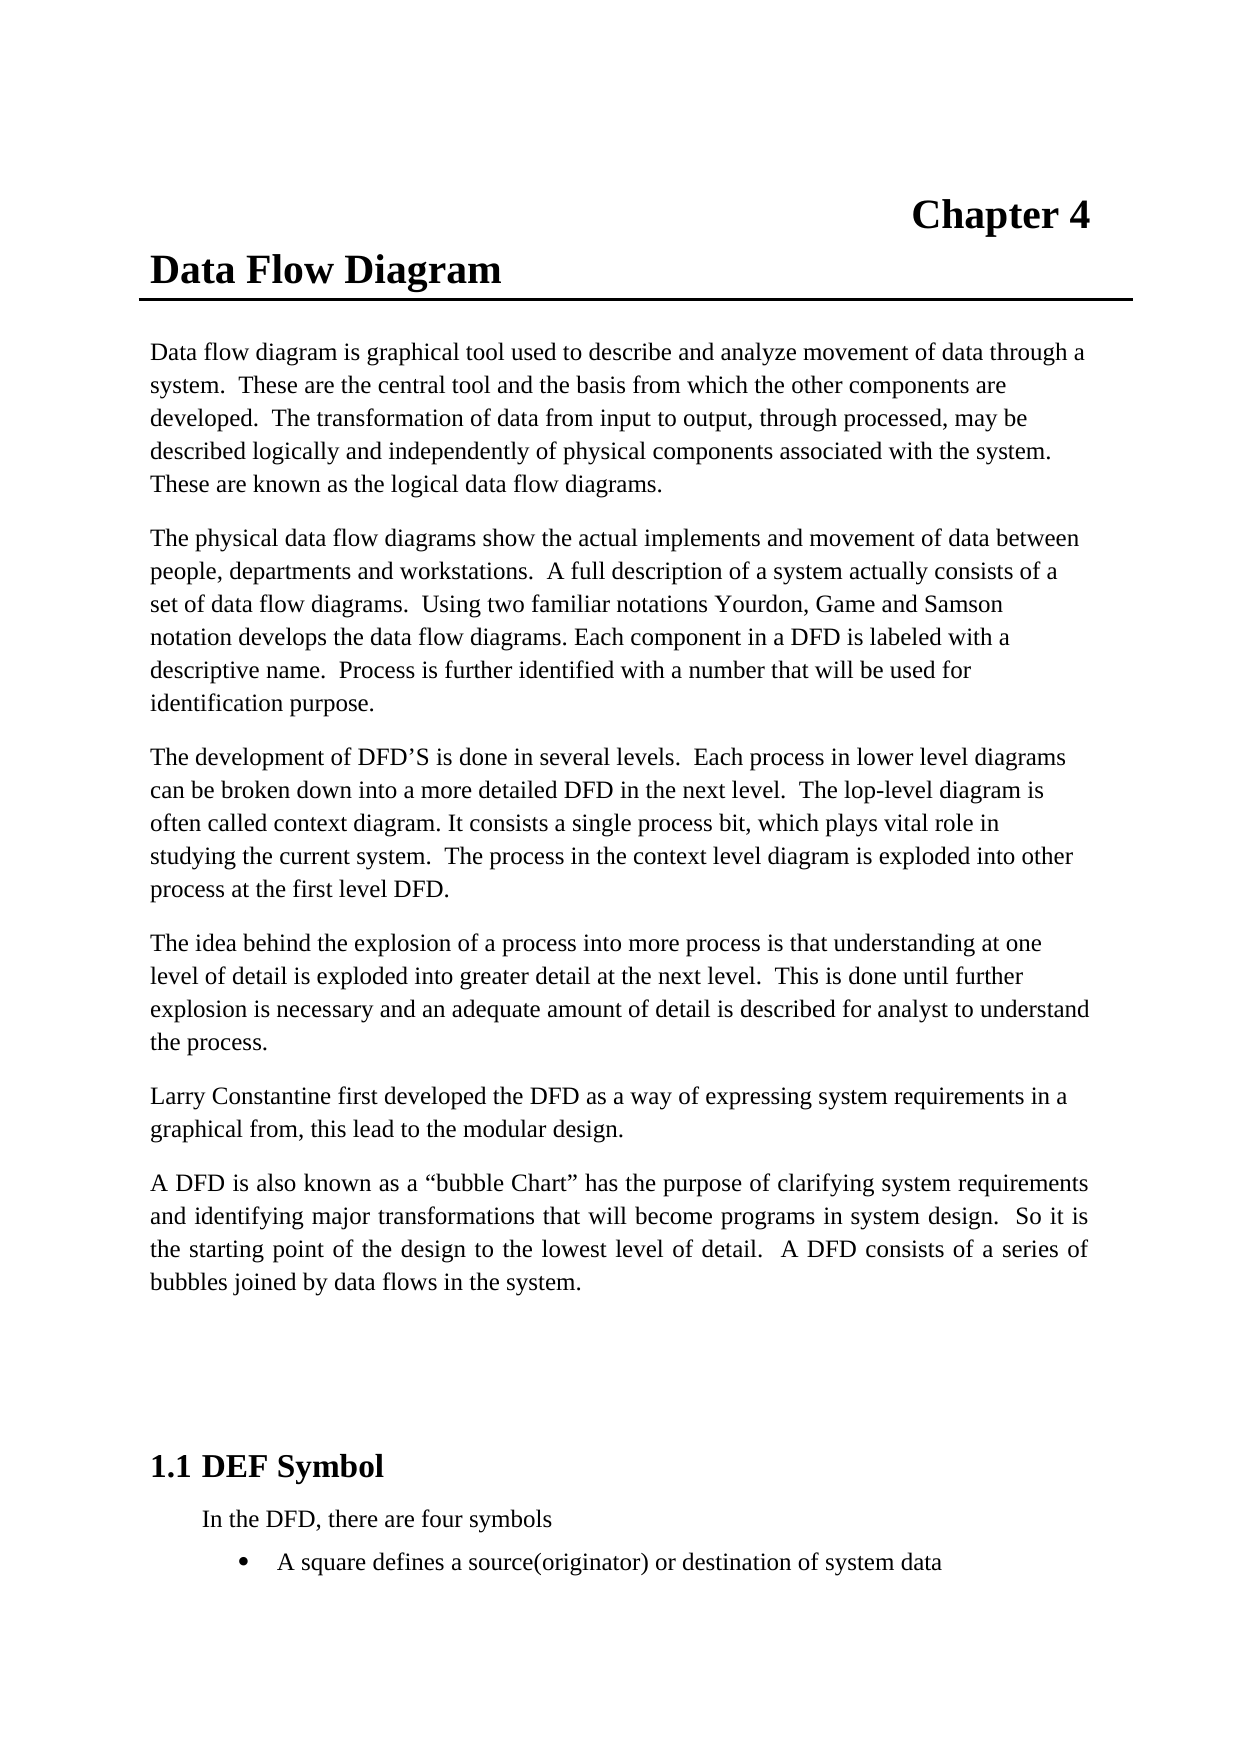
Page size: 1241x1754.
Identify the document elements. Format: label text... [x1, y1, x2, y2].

text Data Flow Diagram [150, 244, 1090, 292]
list In the DFD, there are four symbols [202, 1504, 1090, 1533]
text The physical data flow diagrams show the actual implements and movement of data between people, departments and workstations. A full description of a system actually consists of a set of data flow diagrams. Using two familiar notations Yourdon, Game and Samson notation develops the data flow diagrams. Each component in a DFD is labeled with a descriptive name. Process is further identified with a number that will be used for identification purpose. [150, 523, 1090, 717]
text Data flow diagram is graphical tool used to describe and analyze movement of data through a system. These are the central tool and the basis from which the other components are developed. The transformation of data from input to output, through processed, may be described logically and independently of physical components associated with the system. These are known as the logical data flow diagrams. [150, 337, 1090, 498]
list A square defines a source(originator) or destination of system data [239, 1547, 1090, 1576]
text Larry Constantine first developed the DFD as a way of expressing system requirements in a graphical from, this lead to the modular design. [150, 1081, 1090, 1143]
text The idea behind the explosion of a process into more process is that understanding at one level of detail is exploded into greater detail at the next level. This is done until further explosion is necessary and an adequate amount of detail is described for analyst to understand the process. [150, 928, 1090, 1056]
list DEF Symbol [150, 1446, 1090, 1485]
text Chapter 4 [150, 189, 1090, 237]
text A DFD is also known as a “bubble Chart” has the purpose of clarifying system requirements and identifying major transformations that will become programs in system design. So it is the starting point of the design to the lowest level of detail. A DFD consists of a series of bubbles joined by data flows in the system. [150, 1168, 1090, 1296]
text The development of DFD’S is done in several levels. Each process in lower level diagrams can be broken down into a more detailed DFD in the next level. The lop-level diagram is often called context diagram. It consists a single process bit, which plays vital role in studying the current system. The process in the context level diagram is exploded into other process at the first level DFD. [150, 742, 1090, 903]
